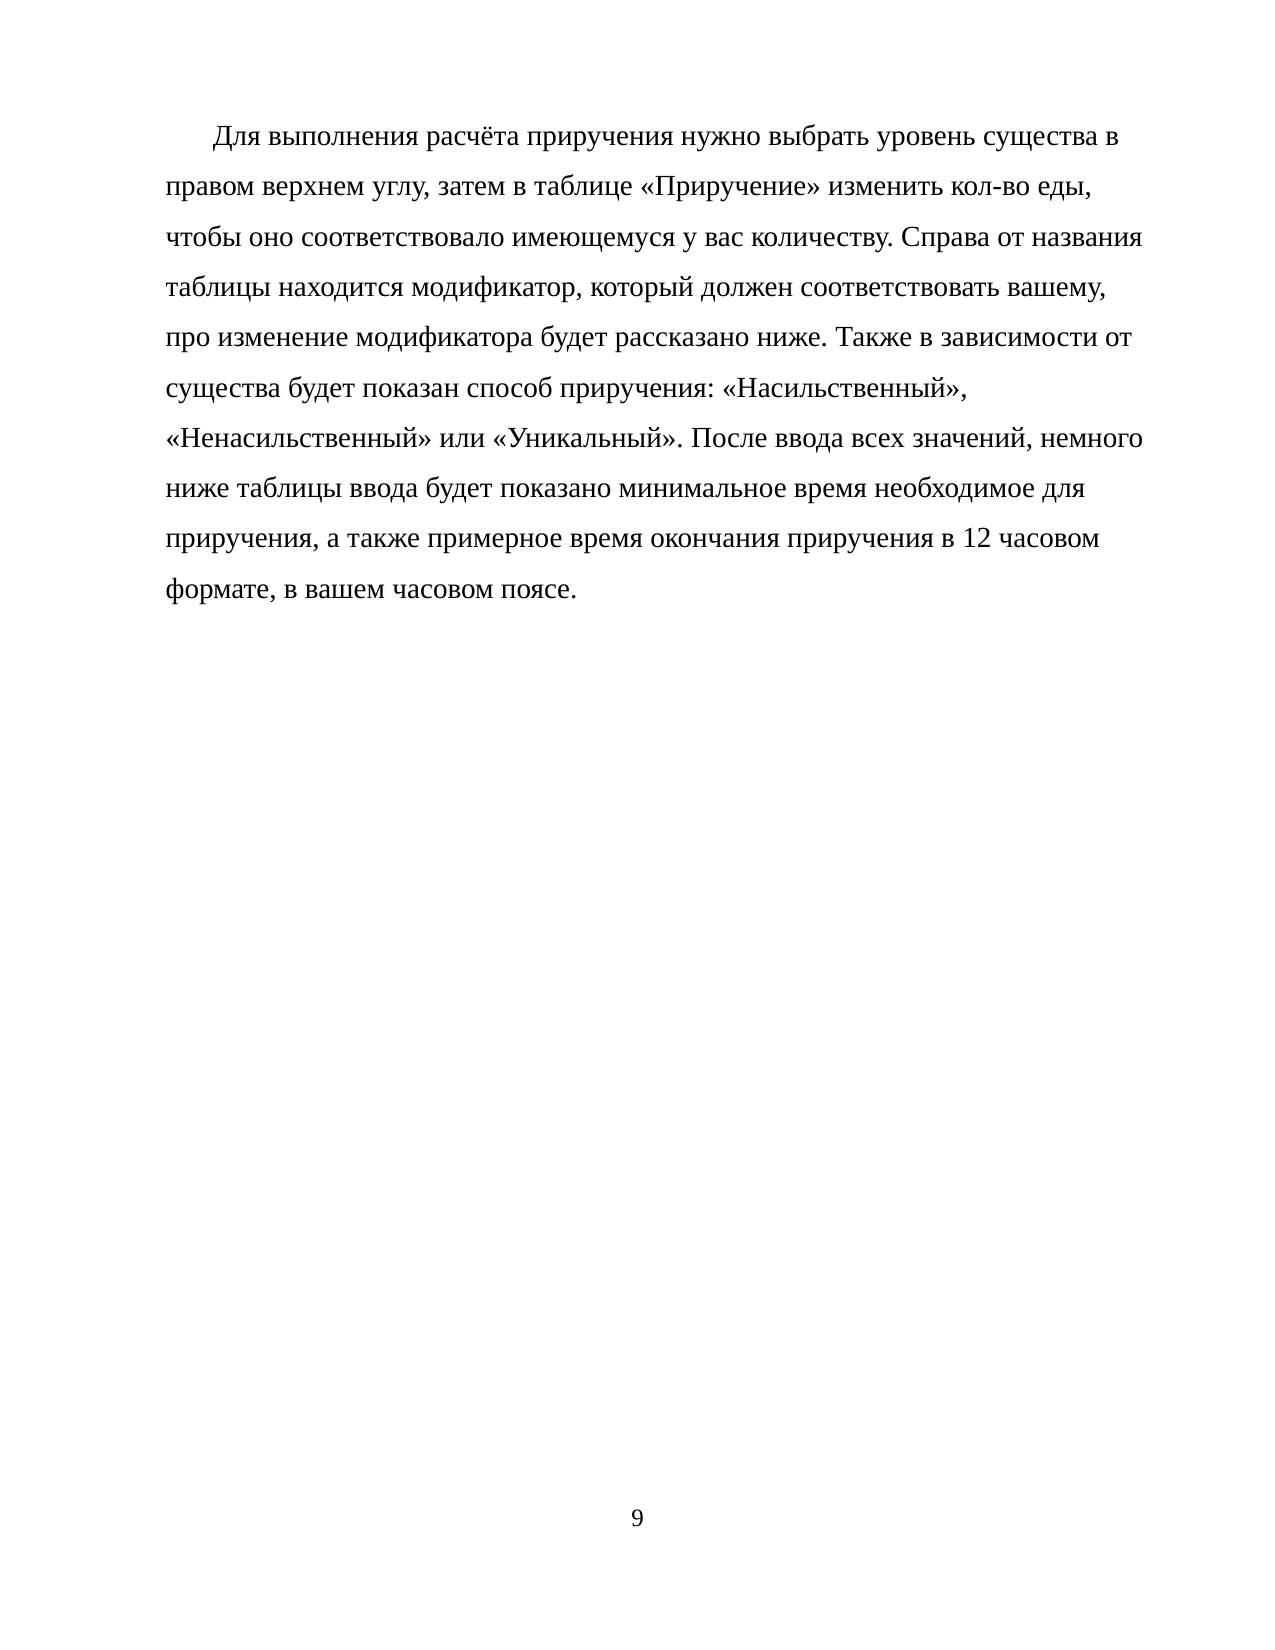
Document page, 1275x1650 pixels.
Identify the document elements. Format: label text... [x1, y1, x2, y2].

list Для выполнения расчёта приручения нужно выбрать уровень существа в правом верхнем углу, затем в таблице «Приручение» изменить кол-во еды, чтобы оно соответствовало имеющемуся у вас количеству. Справа от названия таблицы находится модификатор, который должен соответствовать вашему, про изменение модификатора будет рассказано ниже. Также в зависимости от существа будет показан способ приручения: «Насильственный», «Ненасильственный» или «Уникальный». После ввода всех значений, немного ниже таблицы ввода будет показано минимальное время необходимое для приручения, а также примерное время окончания приручения в 12 часовом формате, в вашем часовом поясе. [165, 118, 1157, 604]
